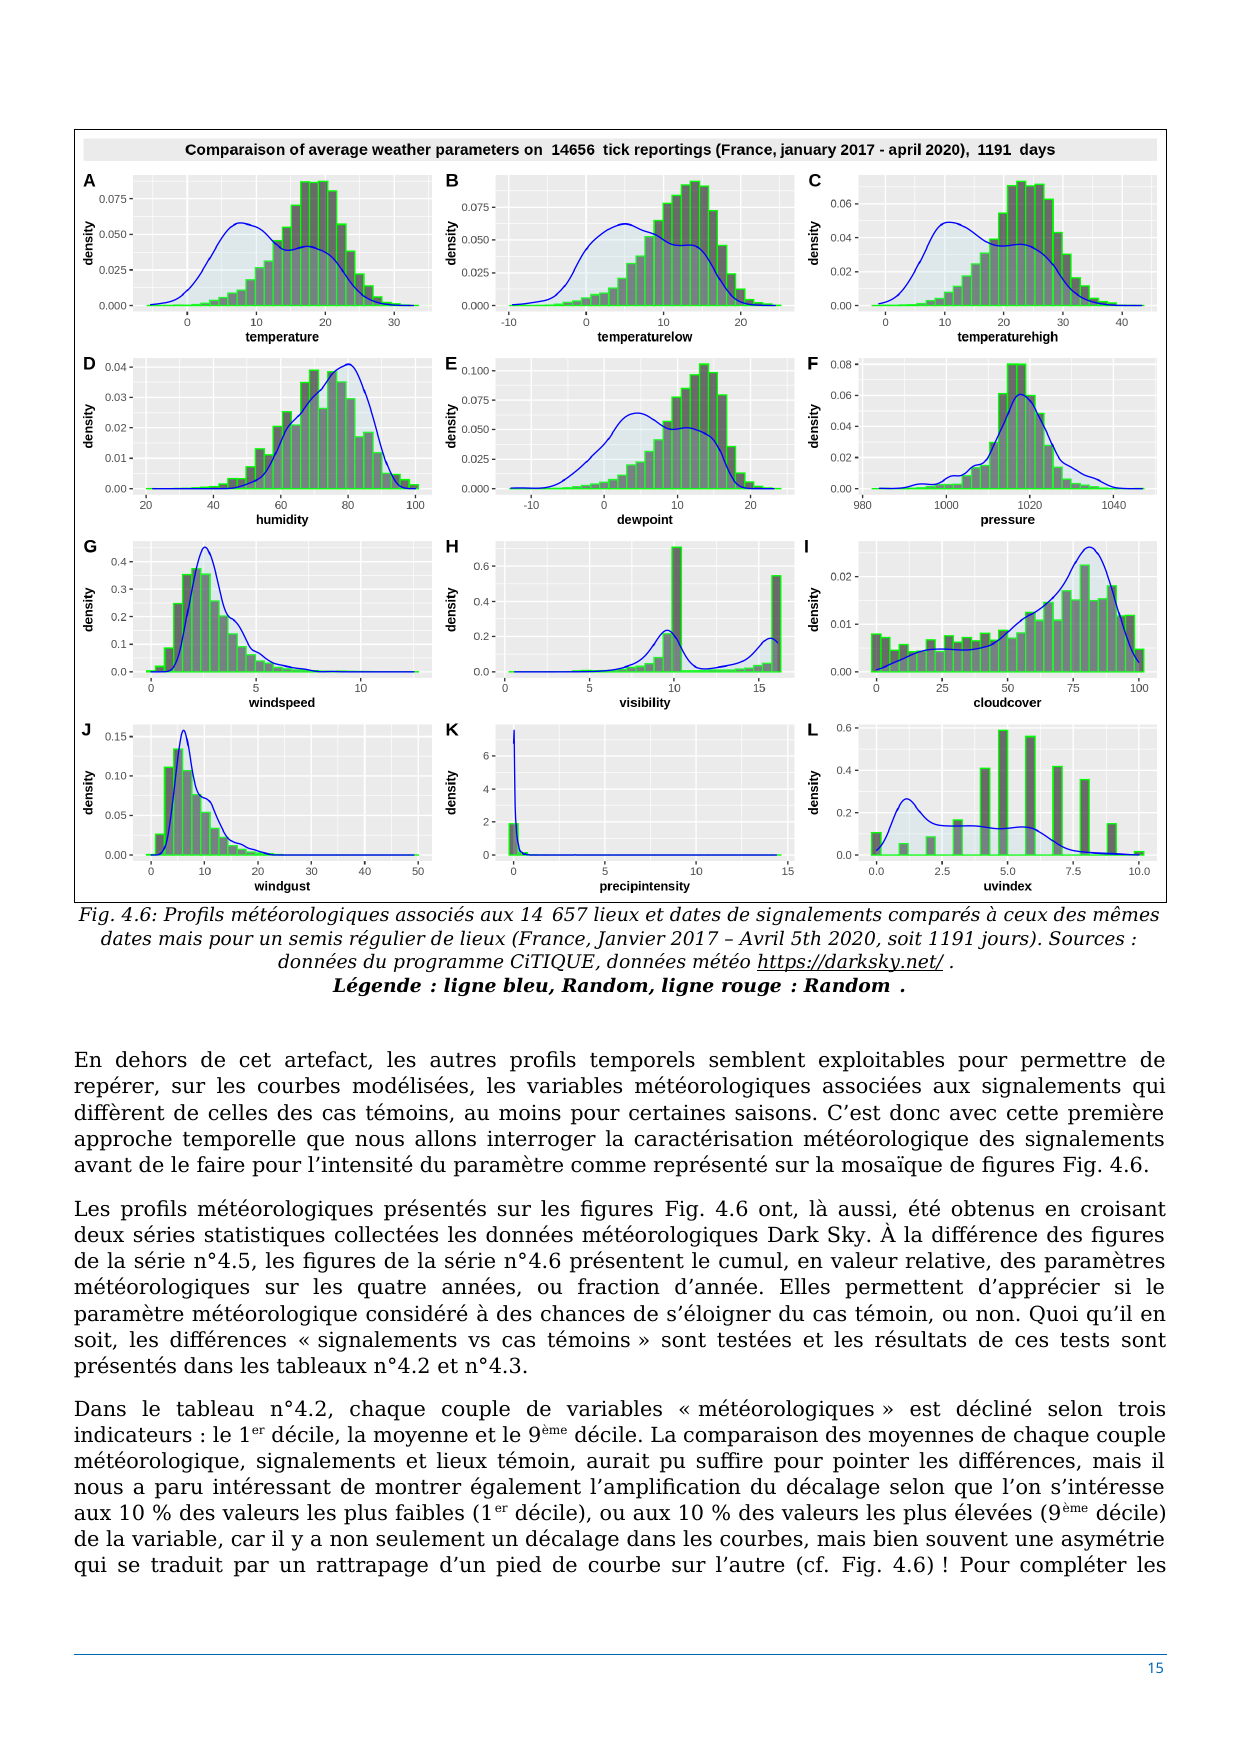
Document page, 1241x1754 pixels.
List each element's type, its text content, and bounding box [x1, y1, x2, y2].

text En dehors de cet artefact, les autres profils temporels semblent exploitables pour permettre de repérer, sur les courbes modélisées, les variables météorologiques associées aux signalements qui diffèrent de celles des cas témoins, au moins pour certaines saisons. C’est donc avec cette première approche temporelle que nous allons interroger la caractérisation météorologique des signalements avant de le faire pour l’intensité du paramètre comme représenté sur la mosaïque de figures Fig. 4.6. [73, 1048, 1167, 1177]
text Les profils météorologiques présentés sur les figures Fig. 4.6 ont, là aussi, été obtenus en croisant deux séries statistiques collectées les données météorologiques Dark Sky. À la différence des figures de la série n°4.5, les figures de la série n°4.6 présentent le cumul, en valeur relative, des paramètres météorologiques sur les quatre années, ou fraction d’année. Elles permettent d’apprécier si le paramètre météorologique considéré à des chances de s’éloigner du cas témoin, ou non. Quoi qu’il en soit, les différences « signalements vs cas témoins » sont testées et les résultats de ces tests sont présentés dans les tableaux n°4.2 et n°4.3. [73, 1197, 1167, 1378]
picture [76, 131, 1164, 900]
text Fig. 4.6: Profils météorologiques associés aux 14 657 lieux et dates de signalements comparés à ceux des mêmes dates mais pour un semis régulier de lieux (France, Janvier 2017 – Avril 5th 2020, soit 1191 jours). Sources : données du programme CiTIQUE, données météo https://darksky.net/ . Légende : ligne bleu, Random, ligne rouge : Random . [73, 130, 1167, 997]
text Dans le tableau n°4.2, chaque couple de variables « météorologiques » est décliné selon trois indicateurs : le 1er décile, la moyenne et le 9ème décile. La comparaison des moyennes de chaque couple météorologique, signalements et lieux témoin, aurait pu suffire pour pointer les différences, mais il nous a paru intéressant de montrer également l’amplification du décalage selon que l’on s’intéresse aux 10 % des valeurs les plus faibles (1er décile), ou aux 10 % des valeurs les plus élevées (9ème décile) de la variable, car il y a non seulement un décalage dans les courbes, mais bien souvent une asymétrie qui se traduit par un rattrapage d’un pied de courbe sur l’autre (cf. Fig. 4.6) ! Pour compléter les [73, 1397, 1167, 1578]
